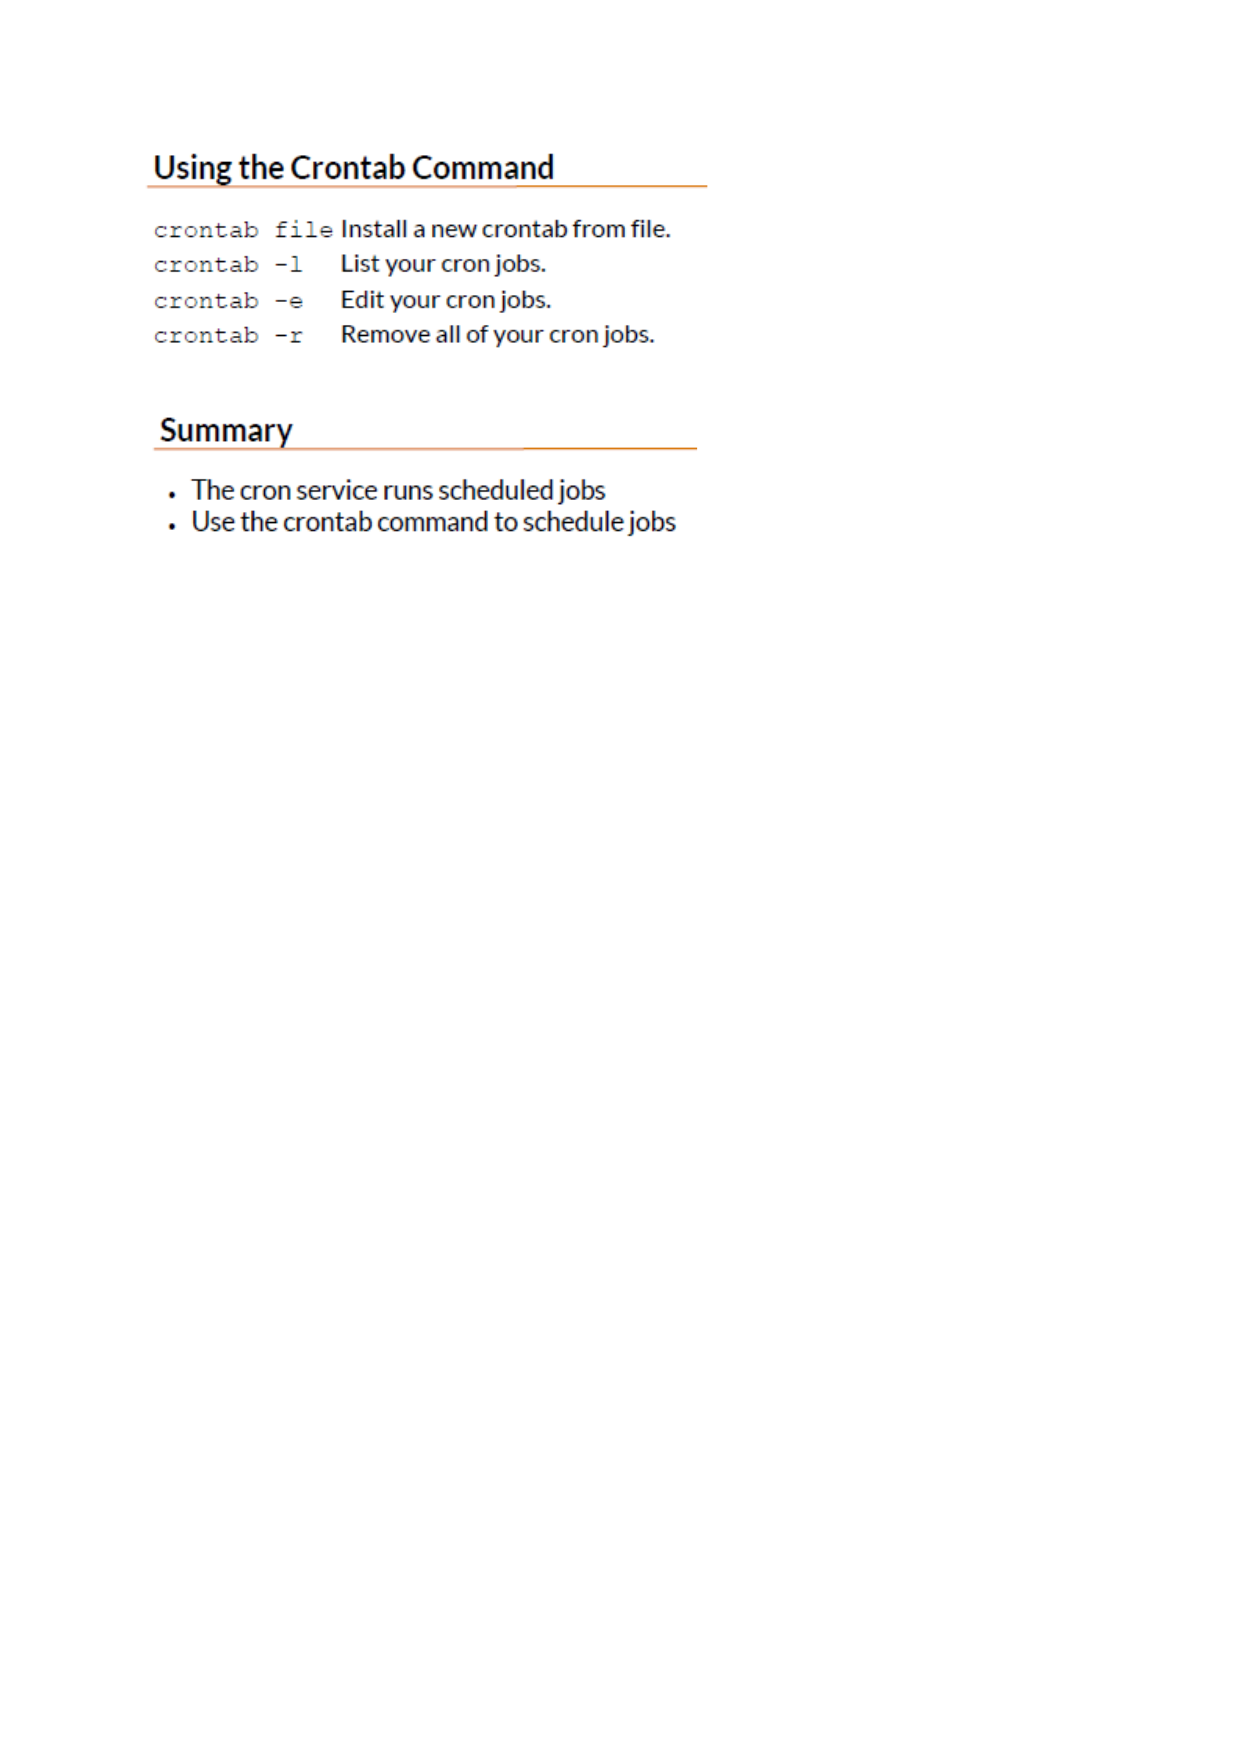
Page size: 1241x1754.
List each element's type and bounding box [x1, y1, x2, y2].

picture [143, 141, 708, 368]
picture [145, 407, 698, 563]
